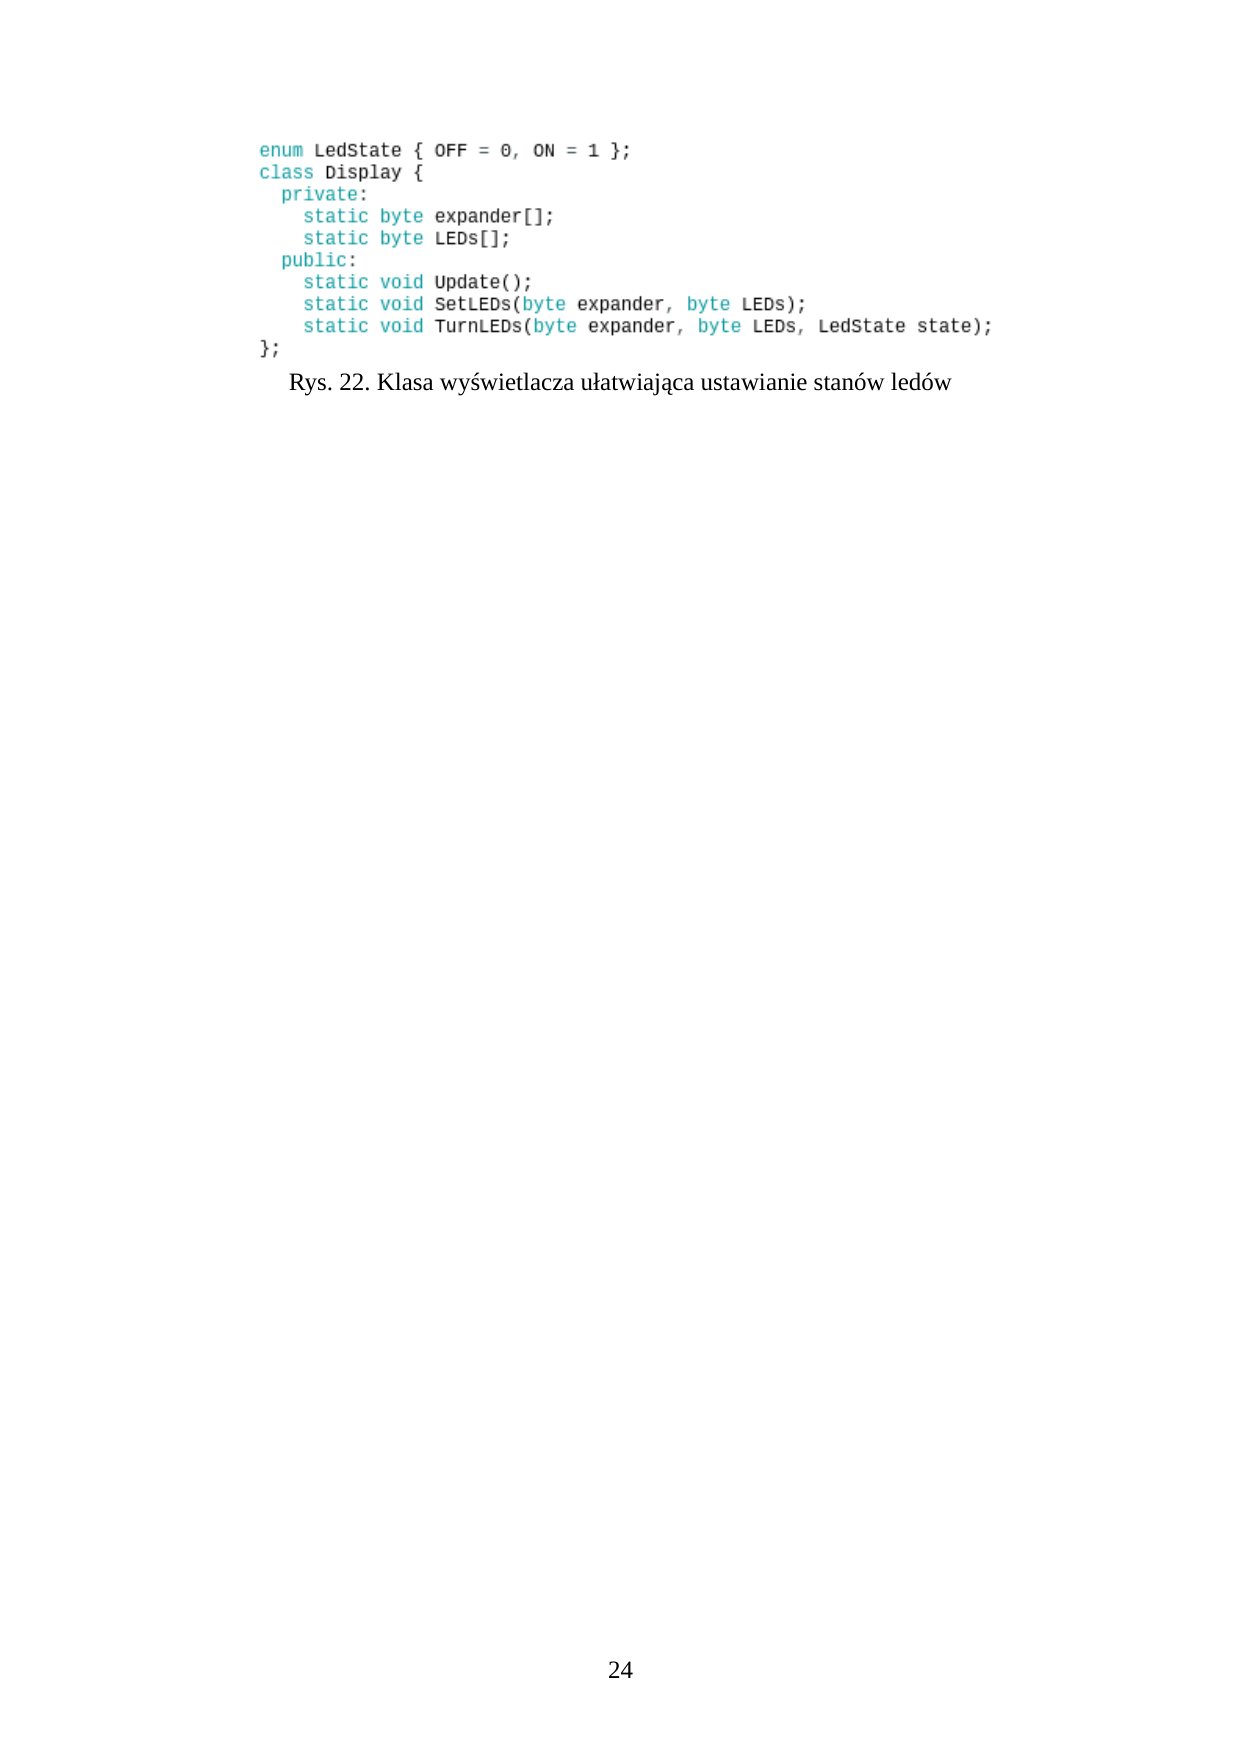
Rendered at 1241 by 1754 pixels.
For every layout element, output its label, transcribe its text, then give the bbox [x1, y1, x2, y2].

picture [255, 138, 994, 367]
text Rys. 22. Klasa wyświetlacza ułatwiająca ustawianie stanów ledów [256, 367, 985, 396]
